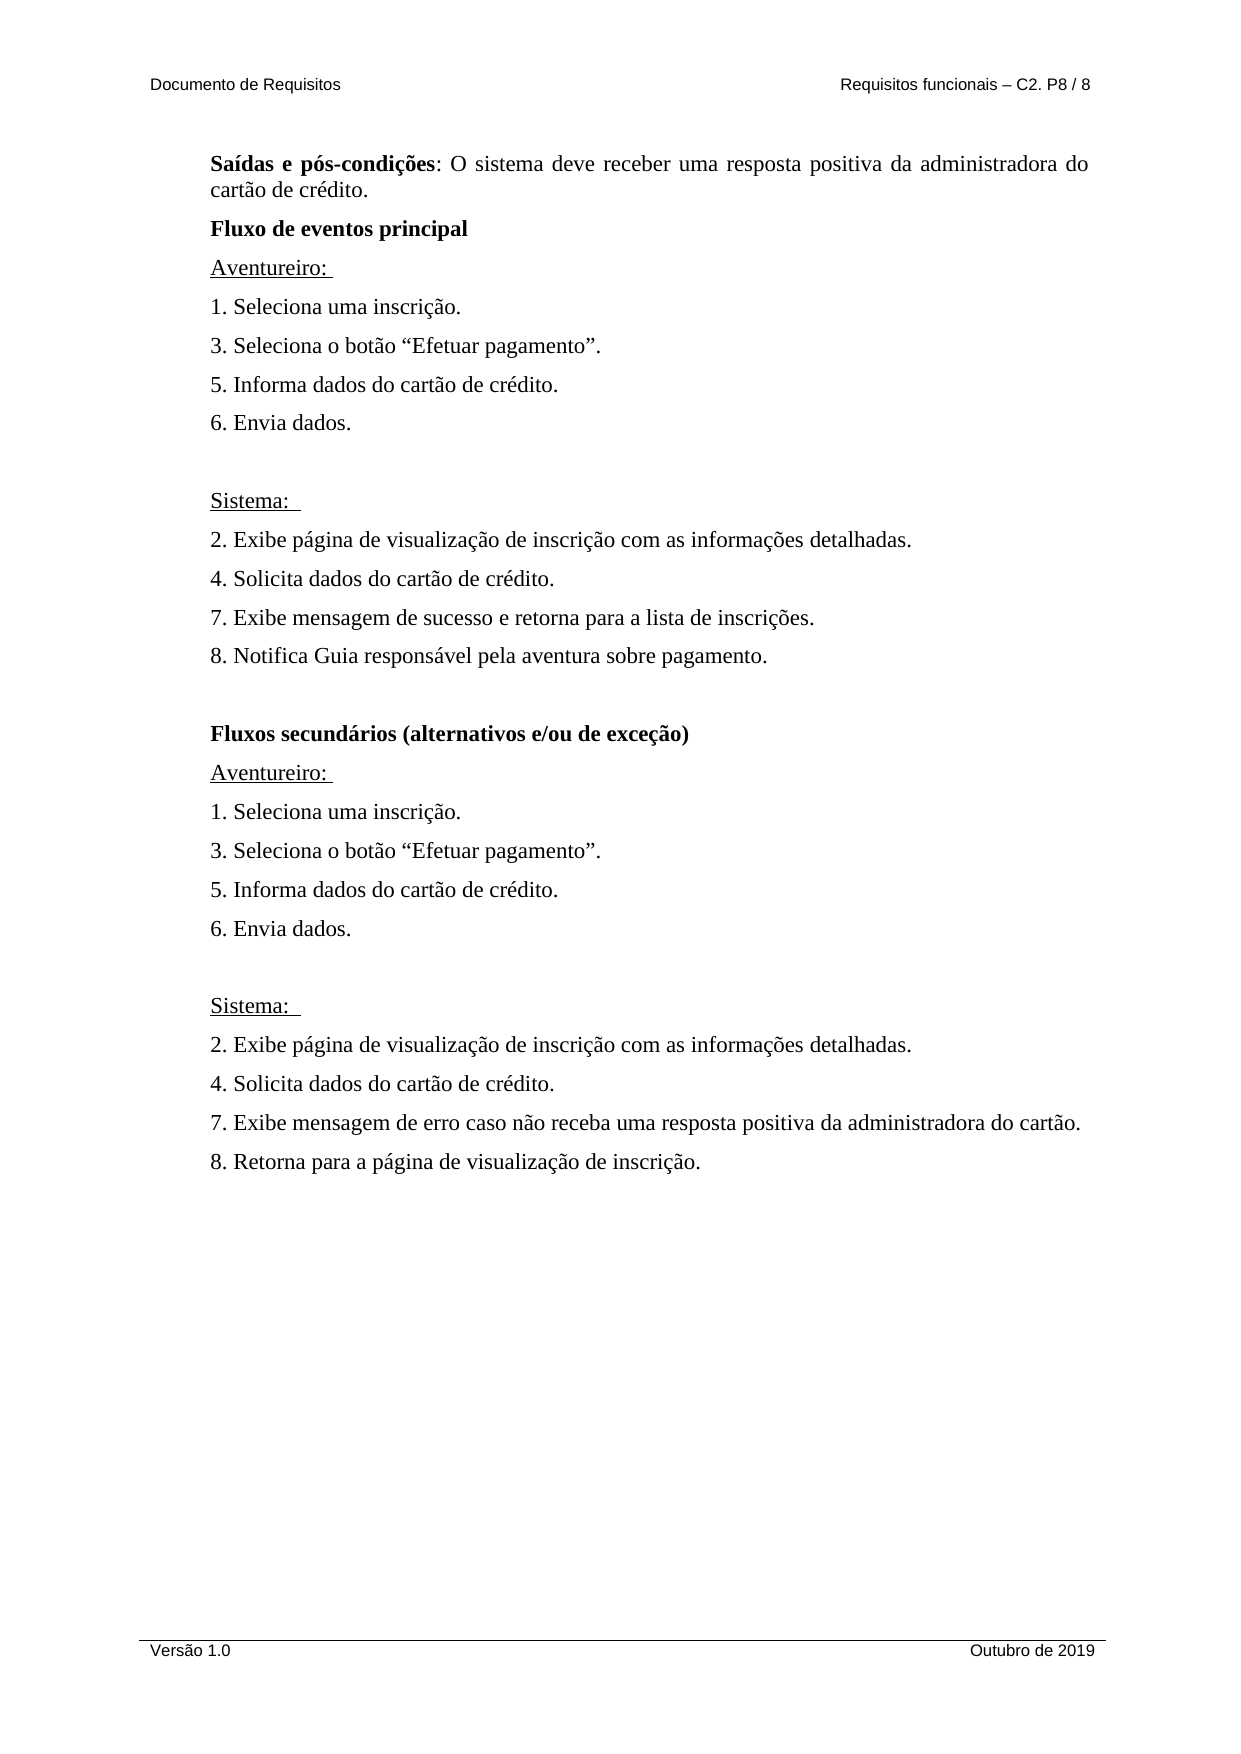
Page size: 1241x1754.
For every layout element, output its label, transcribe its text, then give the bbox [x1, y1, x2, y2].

text 2. Exibe página de visualização de inscrição com as informações detalhadas. [210, 526, 1090, 552]
text 4. Solicita dados do cartão de crédito. [210, 565, 1090, 591]
text 5. Informa dados do cartão de crédito. [210, 876, 1090, 902]
text 1. Seleciona uma inscrição. [210, 293, 1090, 319]
text 3. Seleciona o botão “Efetuar pagamento”. [210, 837, 1090, 863]
text Fluxos secundários (alternativos e/ou de exceção) [210, 720, 1090, 747]
text 7. Exibe mensagem de erro caso não receba uma resposta positiva da administradora do cartão. [210, 1109, 1090, 1135]
text Aventureiro: [210, 254, 1090, 280]
text Fluxo de eventos principal [210, 215, 1090, 242]
text 8. Retorna para a página de visualização de inscrição. [210, 1148, 1090, 1174]
text 7. Exibe mensagem de sucesso e retorna para a lista de inscrições. [210, 604, 1090, 630]
text Sistema: [210, 487, 1090, 513]
text 6. Envia dados. [210, 409, 1090, 436]
text 6. Envia dados. [210, 914, 1090, 941]
text Sistema: [210, 992, 1090, 1019]
text 1. Seleciona uma inscrição. [210, 798, 1090, 824]
text 3. Seleciona o botão “Efetuar pagamento”. [210, 332, 1090, 358]
text 2. Exibe página de visualização de inscrição com as informações detalhadas. [210, 1031, 1090, 1057]
text Aventureiro: [210, 759, 1090, 786]
text 5. Informa dados do cartão de crédito. [210, 371, 1090, 397]
text 8. Notifica Guia responsável pela aventura sobre pagamento. [210, 643, 1090, 669]
text Saídas e pós-condições: O sistema deve receber uma resposta positiva da administradora do cartão de crédito. [210, 150, 1090, 203]
text 4. Solicita dados do cartão de crédito. [210, 1070, 1090, 1096]
